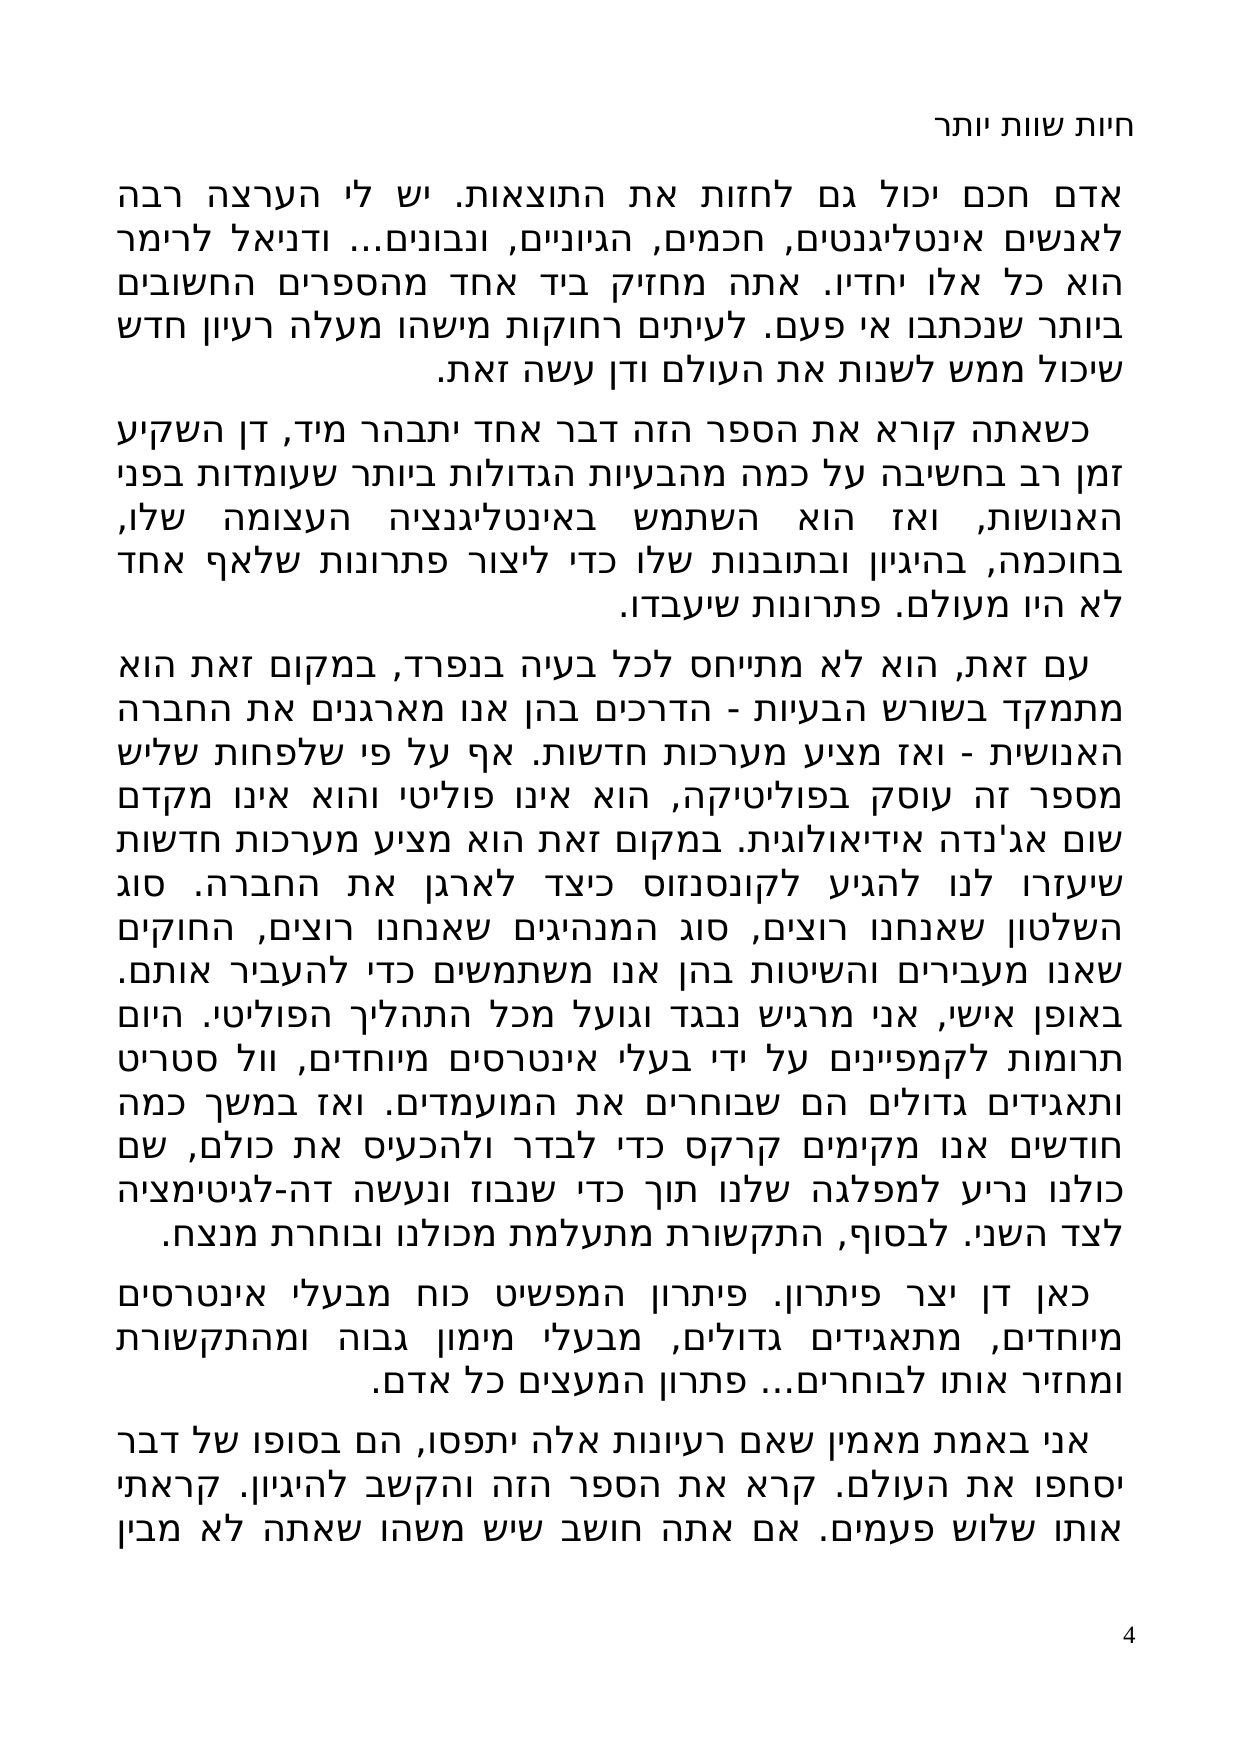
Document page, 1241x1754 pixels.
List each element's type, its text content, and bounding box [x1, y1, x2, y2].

text כשאתה קורא את הספר הזה דבר אחד יתבהר מיד, דן השקיע זמן רב בחשיבה על כמה מהבעיות הגדולות ביותר שעומדות בפני האנושות, ואז הוא השתמש באינטליגנציה העצומה שלו, בחוכמה, בהיגיון ובתובנות שלו כדי ליצור פתרונות שלאף אחד לא היו מעולם. פתרונות שיעבדו. [116, 407, 1124, 626]
text עם זאת, הוא לא מתייחס לכל בעיה בנפרד, במקום זאת הוא מתמקד בשורש הבעיות - הדרכים בהן אנו מארגנים את החברה האנושית - ואז מציע מערכות חדשות. אף על פי שלפחות שליש מספר זה עוסק בפוליטיקה, הוא אינו פוליטי והוא אינו מקדם שום אג'נדה אידיאולוגית. במקום זאת הוא מציע מערכות חדשות שיעזרו לנו להגיע לקונסנזוס כיצד לארגן את החברה. סוג השלטון שאנחנו רוצים, סוג המנהיגים שאנחנו רוצים, החוקים שאנו מעבירים והשיטות בהן אנו משתמשים כדי להעביר אותם. באופן אישי, אני מרגיש נבגד וגועל מכל התהליך הפוליטי. היום תרומות לקמפיינים על ידי בעלי אינטרסים מיוחדים, וול סטריט ותאגידים גדולים הם שבוחרים את המועמדים. ואז במשך כמה חודשים אנו מקימים קרקס כדי לבדר ולהכעיס את כולם, שם כולנו נריע למפלגה שלנו תוך כדי שנבוז ונעשה דה-לגיטימציה לצד השני. לבסוף, התקשורת מתעלמת מכולנו ובוחרת מנצח. [116, 642, 1124, 1255]
text כאן דן יצר פיתרון. פיתרון המפשיט כוח מבעלי אינטרסים מיוחדים, מתאגידים גדולים, מבעלי מימון גבוה ומהתקשורת ומחזיר אותו לבוחרים... פתרון המעצים כל אדם. [116, 1271, 1124, 1402]
text אני באמת מאמין שאם רעיונות אלה יתפסו, הם בסופו של דבר יסחפו את העולם. קרא את הספר הזה והקשב להיגיון. קראתי אותו שלוש פעמים. אם אתה חושב שיש משהו שאתה לא מבין [116, 1419, 1124, 1550]
text אדם חכם יכול גם לחזות את התוצאות. יש לי הערצה רבה לאנשים אינטליגנטים, חכמים, הגיוניים, ונבונים... ודניאל לרימר הוא כל אלו יחדיו. אתה מחזיק ביד אחד מהספרים החשובים ביותר שנכתבו אי פעם. לעיתים רחוקות מישהו מעלה רעיון חדש שיכול ממש לשנות את העולם ודן עשה זאת. [116, 172, 1124, 391]
